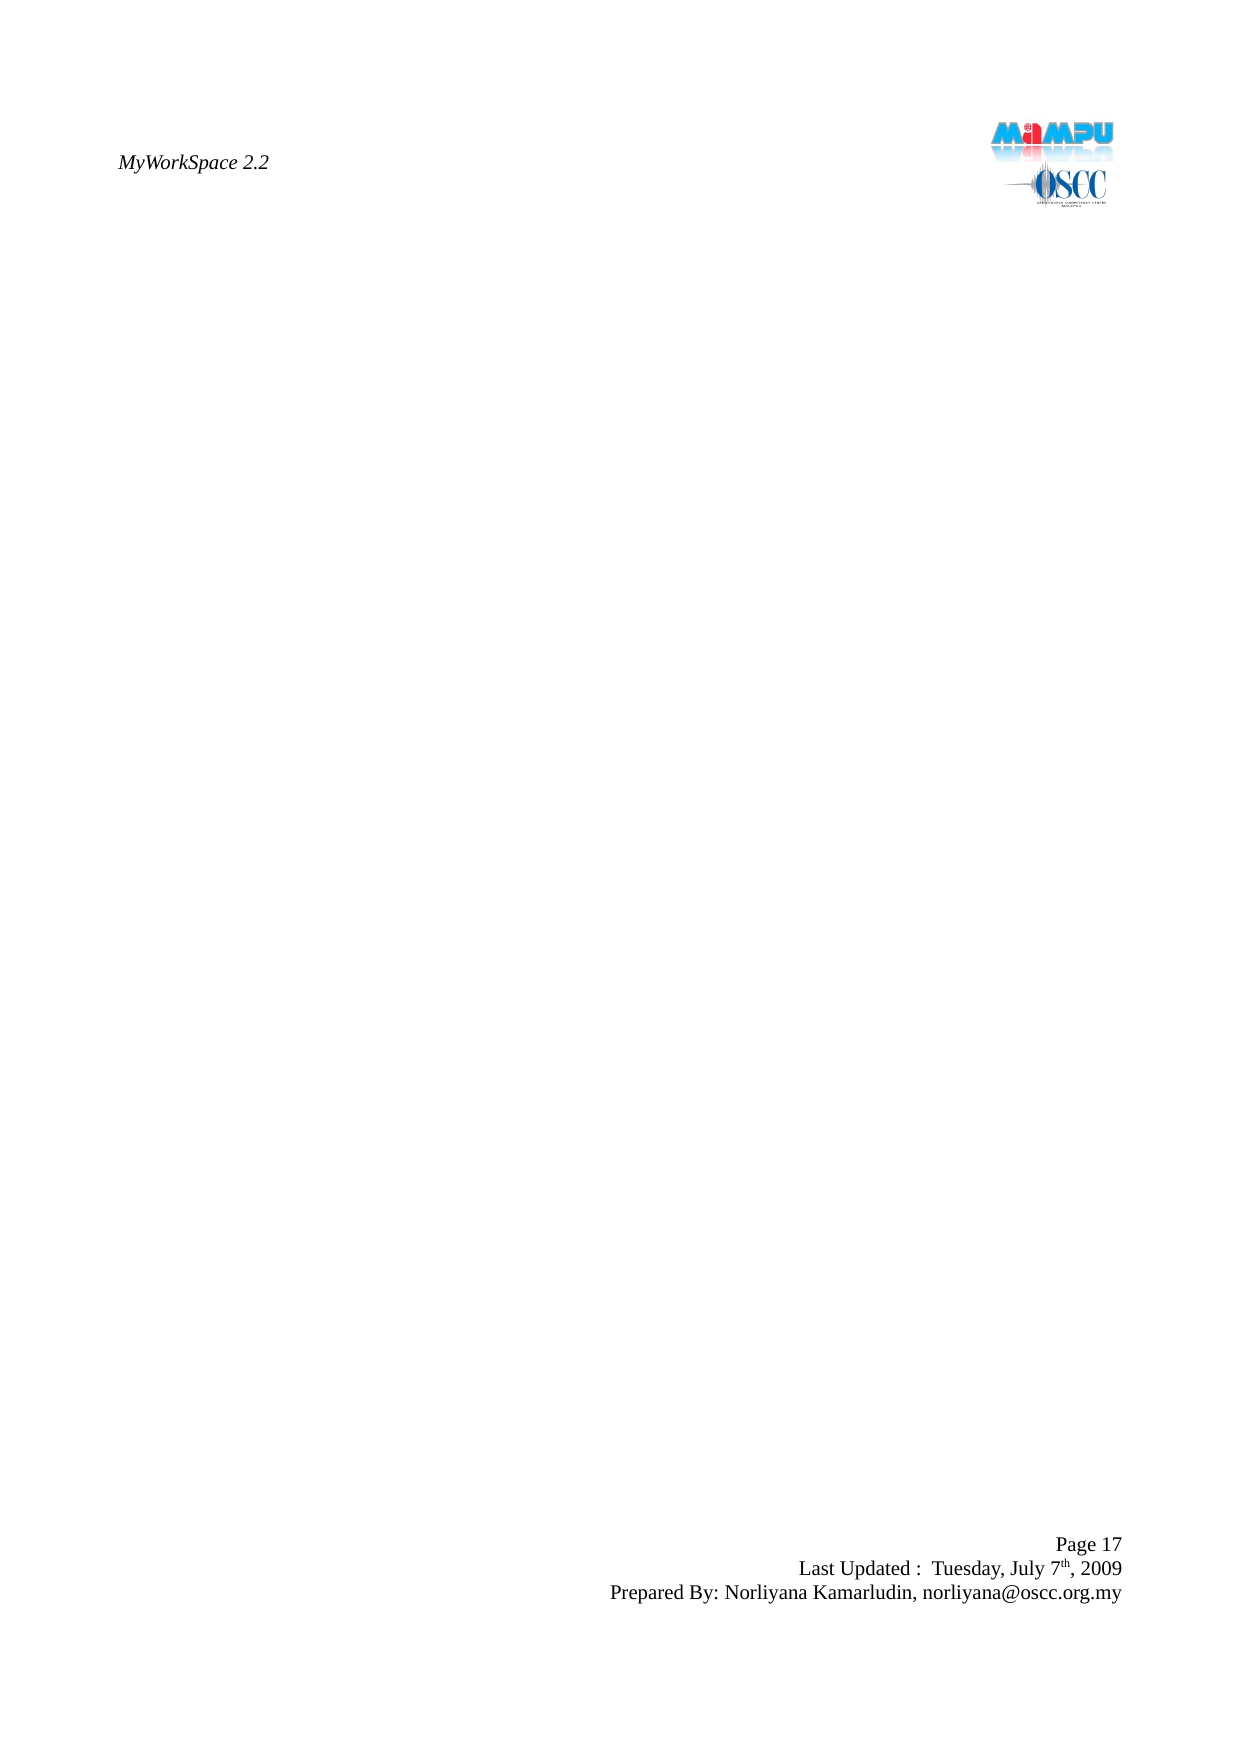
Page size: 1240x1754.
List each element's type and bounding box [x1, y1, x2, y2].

picture [991, 106, 1114, 208]
